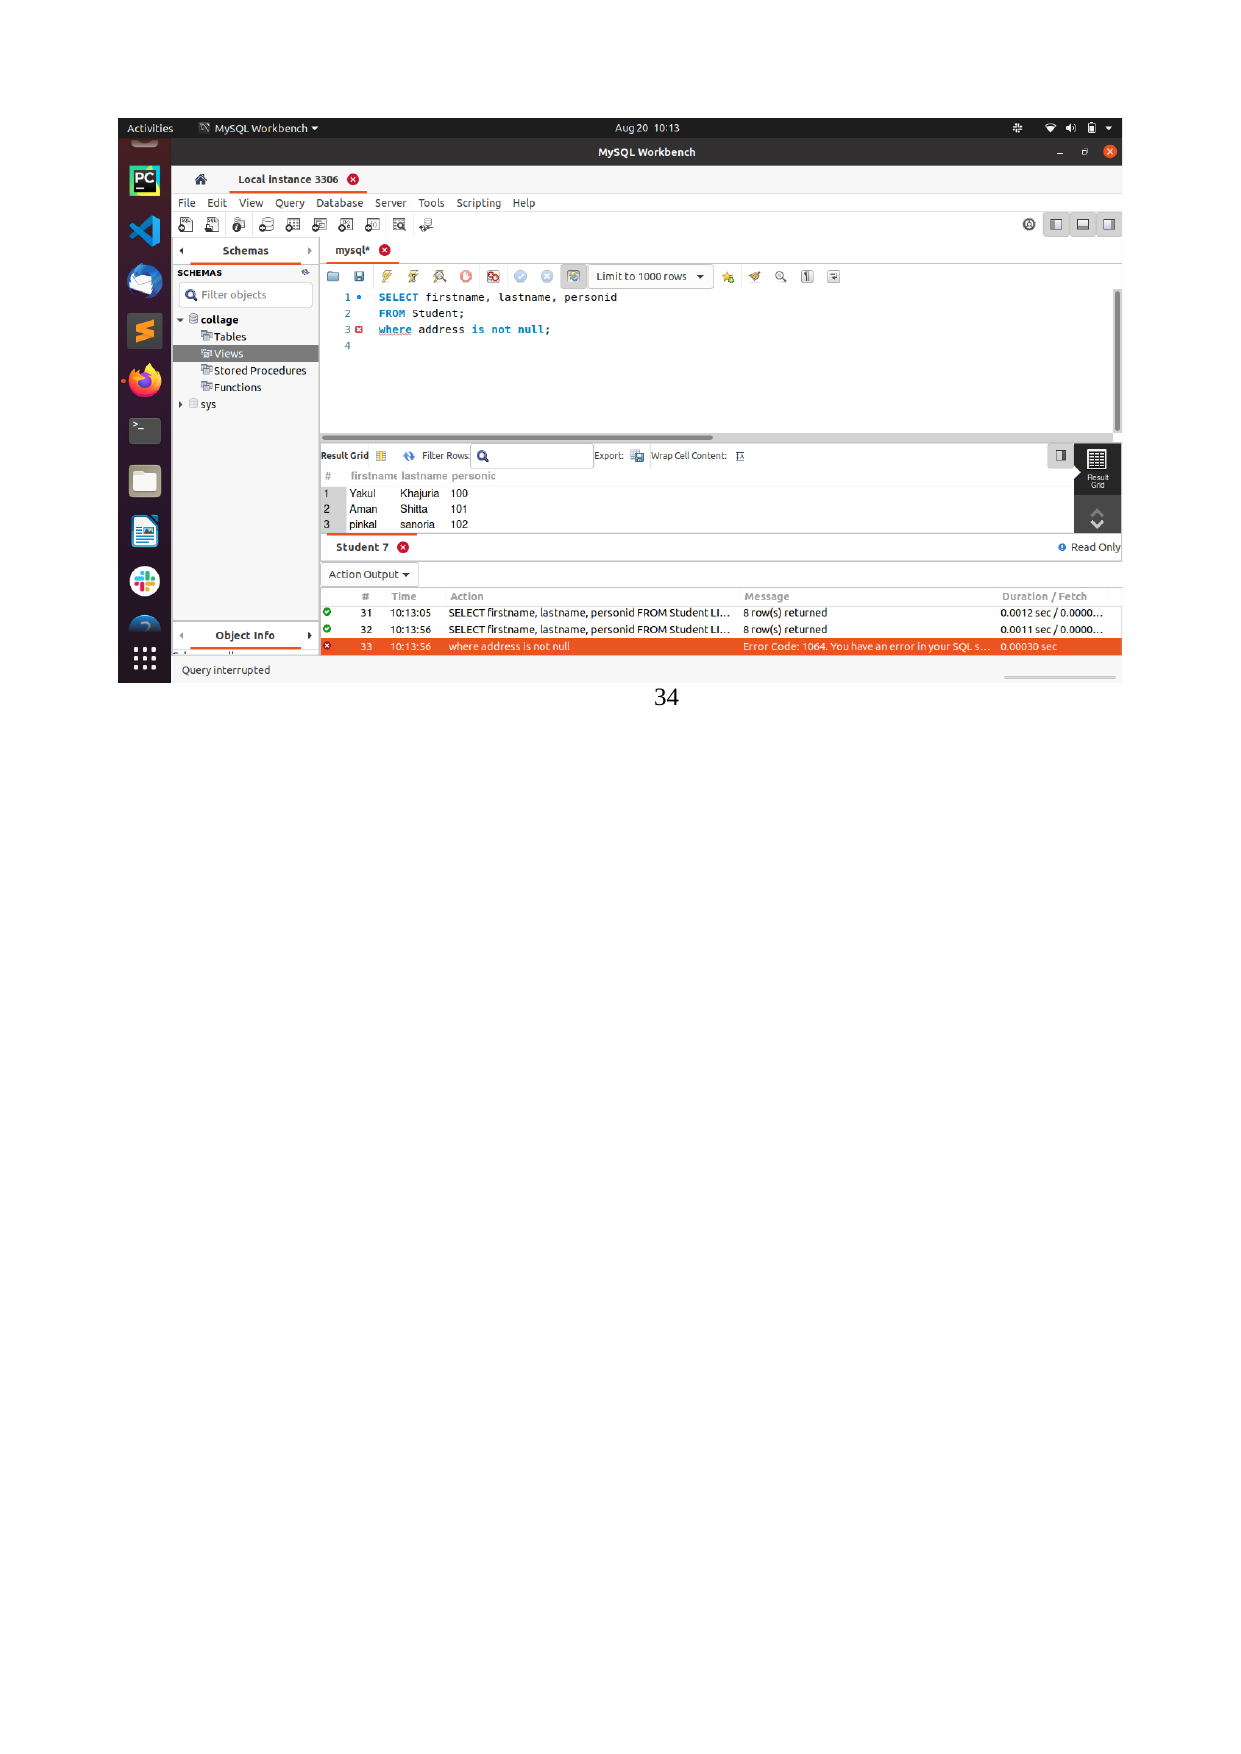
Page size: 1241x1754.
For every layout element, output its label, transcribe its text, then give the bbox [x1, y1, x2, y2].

picture [118, 118, 1123, 683]
text 34 [118, 683, 1122, 711]
